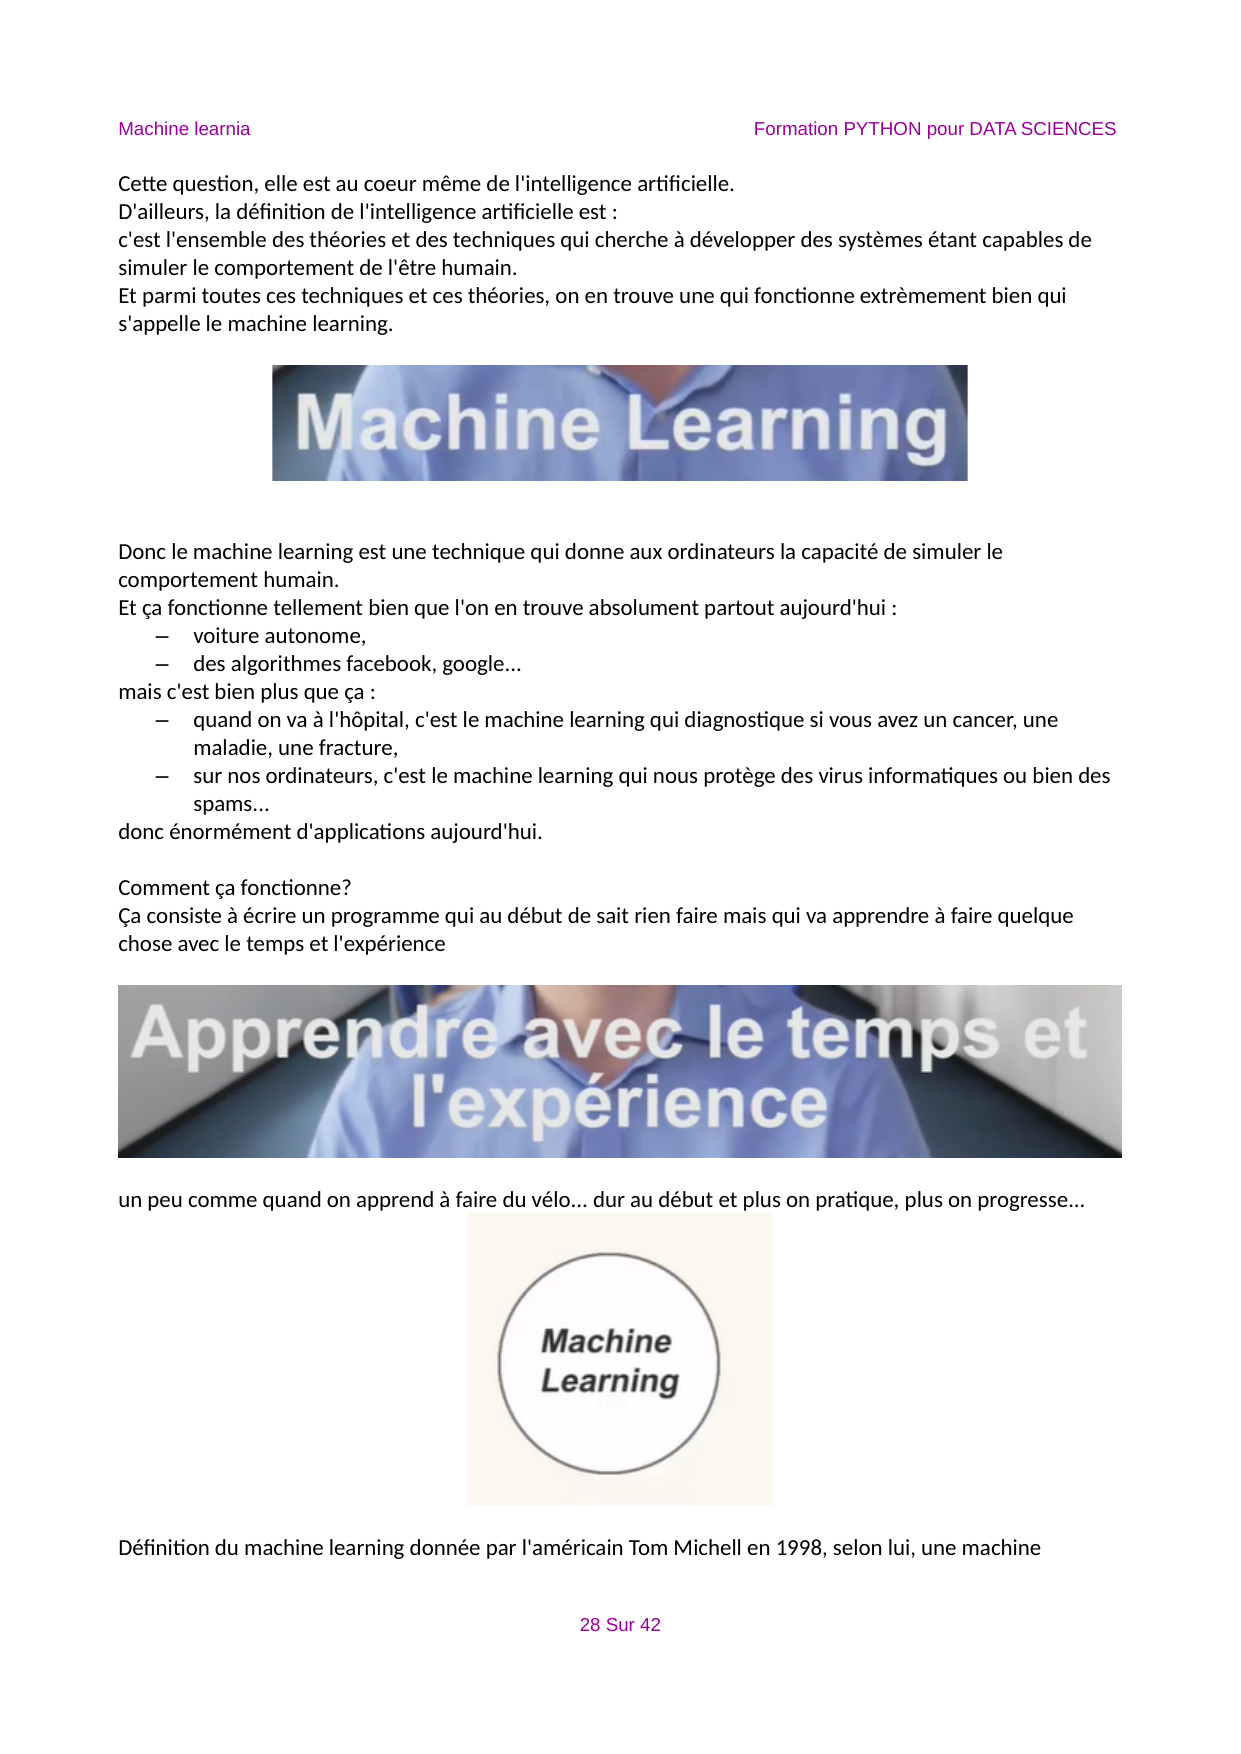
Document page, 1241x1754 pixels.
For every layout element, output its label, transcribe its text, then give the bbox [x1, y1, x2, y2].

text Donc le machine learning est une technique qui donne aux ordinateurs la capacité de simuler le comportement humain. [118, 537, 1122, 593]
text Et ça fonctionne tellement bien que l'on en trouve absolument partout aujourd'hui : [118, 593, 1122, 621]
text c'est l'ensemble des théories et des techniques qui cherche à développer des systèmes étant capables de simuler le comportement de l'être humain. [118, 225, 1122, 281]
list quand on va à l'hôpital, c'est le machine learning qui diagnostique si vous avez un cancer, une maladie, une fracture, [156, 705, 1122, 761]
text un peu comme quand on apprend à faire du vélo... dur au début et plus on pratique, plus on progresse... [118, 1185, 1122, 1213]
text Ça consiste à écrire un programme qui au début de sait rien faire mais qui va apprendre à faire quelque chose avec le temps et l'expérience [118, 901, 1122, 957]
picture [272, 365, 968, 481]
text D'ailleurs, la définition de l'intelligence artificielle est : [118, 197, 1122, 225]
text Cette question, elle est au coeur même de l'intelligence artificielle. [118, 169, 1122, 197]
picture [466, 1213, 774, 1506]
text Définition du machine learning donnée par l'américain Tom Michell en 1998, selon lui, une machine [118, 1533, 1122, 1562]
list voiture autonome, [156, 621, 1122, 649]
list des algorithmes facebook, google... [156, 649, 1122, 677]
picture [118, 985, 1122, 1158]
text mais c'est bien plus que ça : [118, 677, 1122, 705]
text Et parmi toutes ces techniques et ces théories, on en trouve une qui fonctionne extrèmement bien qui s'appelle le machine learning. [118, 281, 1122, 337]
text Comment ça fonctionne? [118, 873, 1122, 901]
list sur nos ordinateurs, c'est le machine learning qui nous protège des virus informatiques ou bien des spams... [156, 761, 1122, 817]
text donc énormément d'applications aujourd'hui. [118, 817, 1122, 845]
